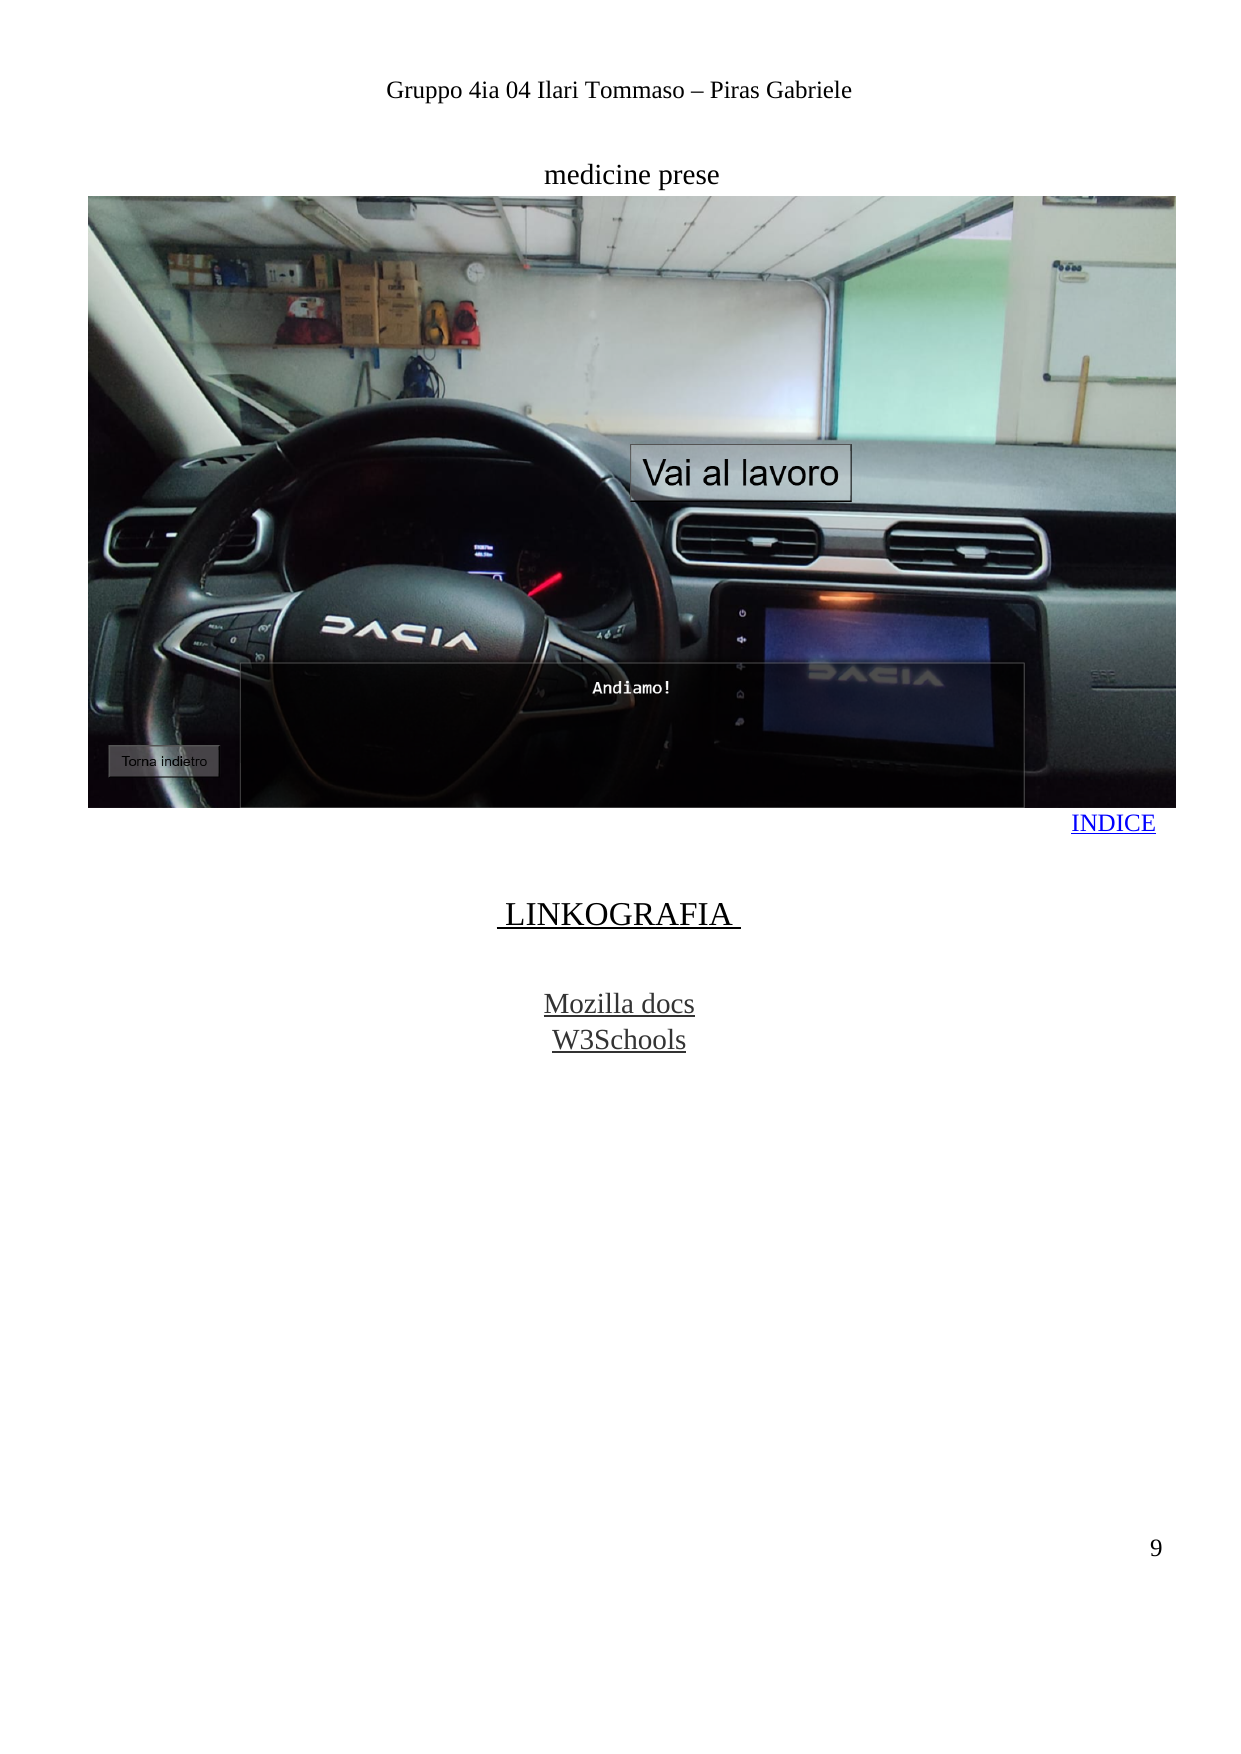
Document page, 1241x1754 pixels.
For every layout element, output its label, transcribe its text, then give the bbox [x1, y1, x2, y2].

text INDICE [75, 794, 1162, 836]
subtitle LINKOGRAFIA [75, 894, 1162, 932]
text W3Schools [75, 1022, 1163, 1056]
text Mozilla docs [75, 986, 1163, 1020]
text medicine prese [96, 159, 1161, 191]
picture [88, 196, 1176, 808]
